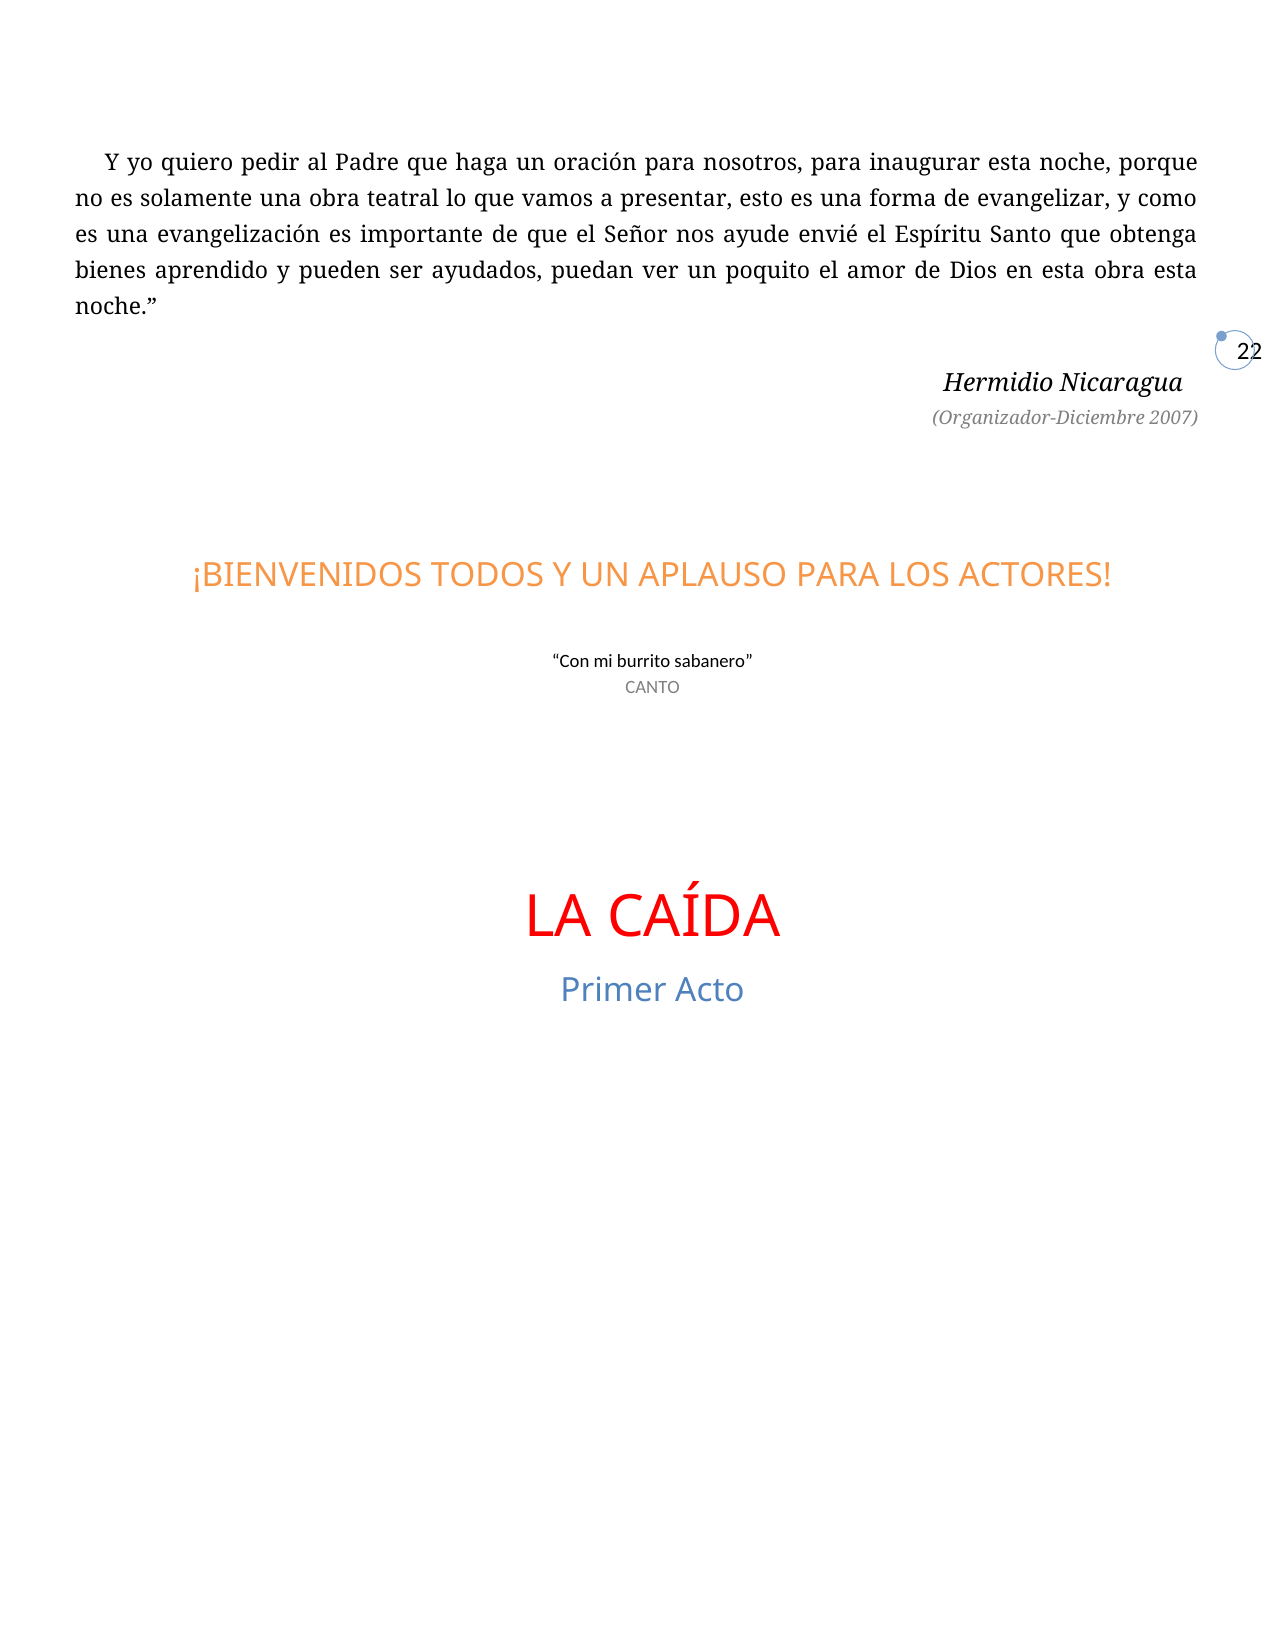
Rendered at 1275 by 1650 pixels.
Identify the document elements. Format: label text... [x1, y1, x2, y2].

text (Organizador-Diciembre 2007) [104, 404, 1200, 430]
text “Con mi burrito sabanero” [104, 649, 1200, 672]
text ¡Bienvenidos todos y un aplauso para los actores! [104, 551, 1200, 596]
text Hermidio Nicaragua [104, 365, 1186, 399]
text Y yo quiero pedir al Padre que haga un oración para nosotros, para inaugurar esta noche, porque no es solamente una obra teatral lo que vamos a presentar, esto es una forma de evangelizar, y como es una evangelización es importante de que el Señor nos ayude envié el Espíritu Santo que obtenga bienes aprendido y pueden ser ayudados, puedan ver un poquito el amor de Dios en esta obra esta noche.” [75, 146, 1200, 321]
text Primer Acto [104, 966, 1200, 1011]
text CANTO [104, 675, 1200, 698]
text LA CAÍDA [104, 874, 1200, 954]
